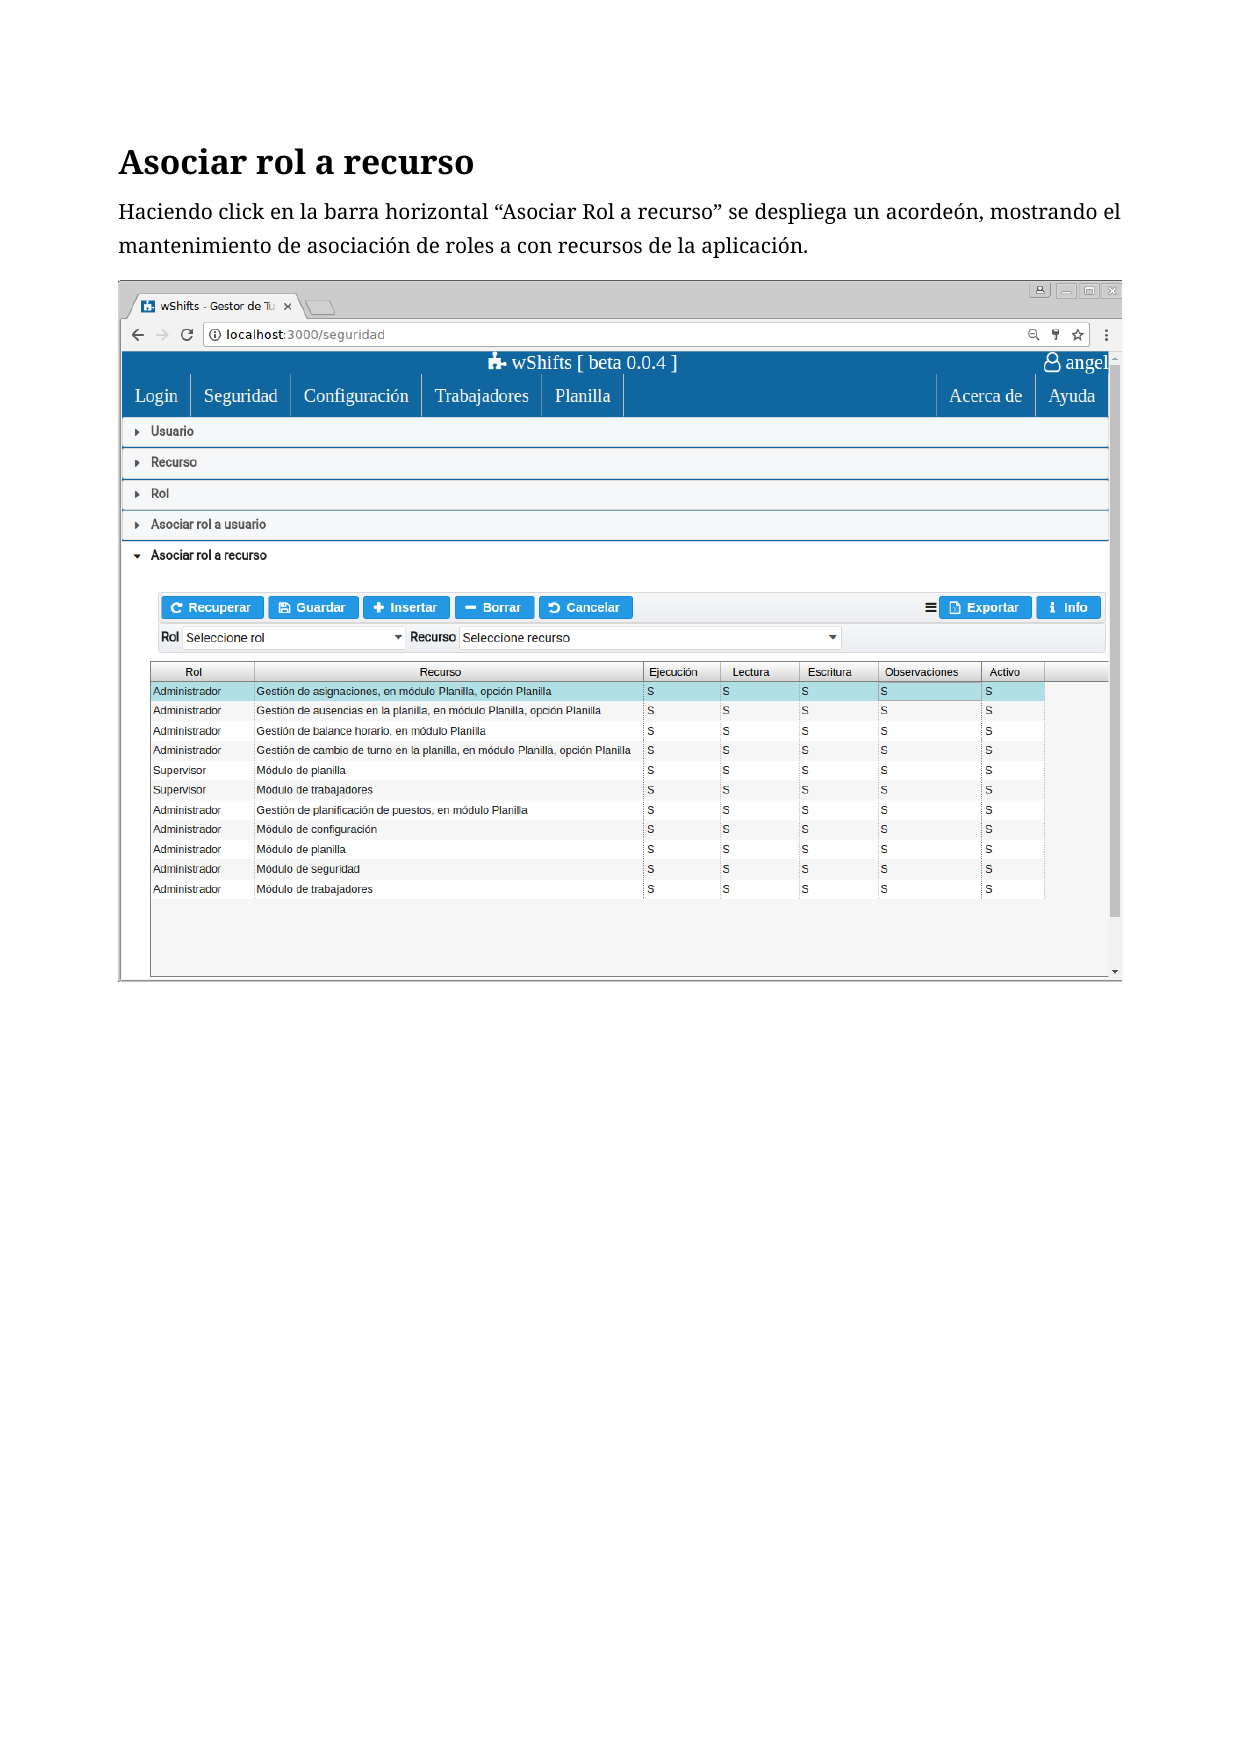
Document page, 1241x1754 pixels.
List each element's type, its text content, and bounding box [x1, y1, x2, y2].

picture [118, 280, 1123, 982]
subtitle Asociar rol a recurso [118, 139, 1122, 185]
text Haciendo click en la barra horizontal “Asociar Rol a recurso” se despliega un acordeón, mostrando el mantenimiento de asociación de roles a con recursos de la aplicación. [118, 197, 1122, 260]
